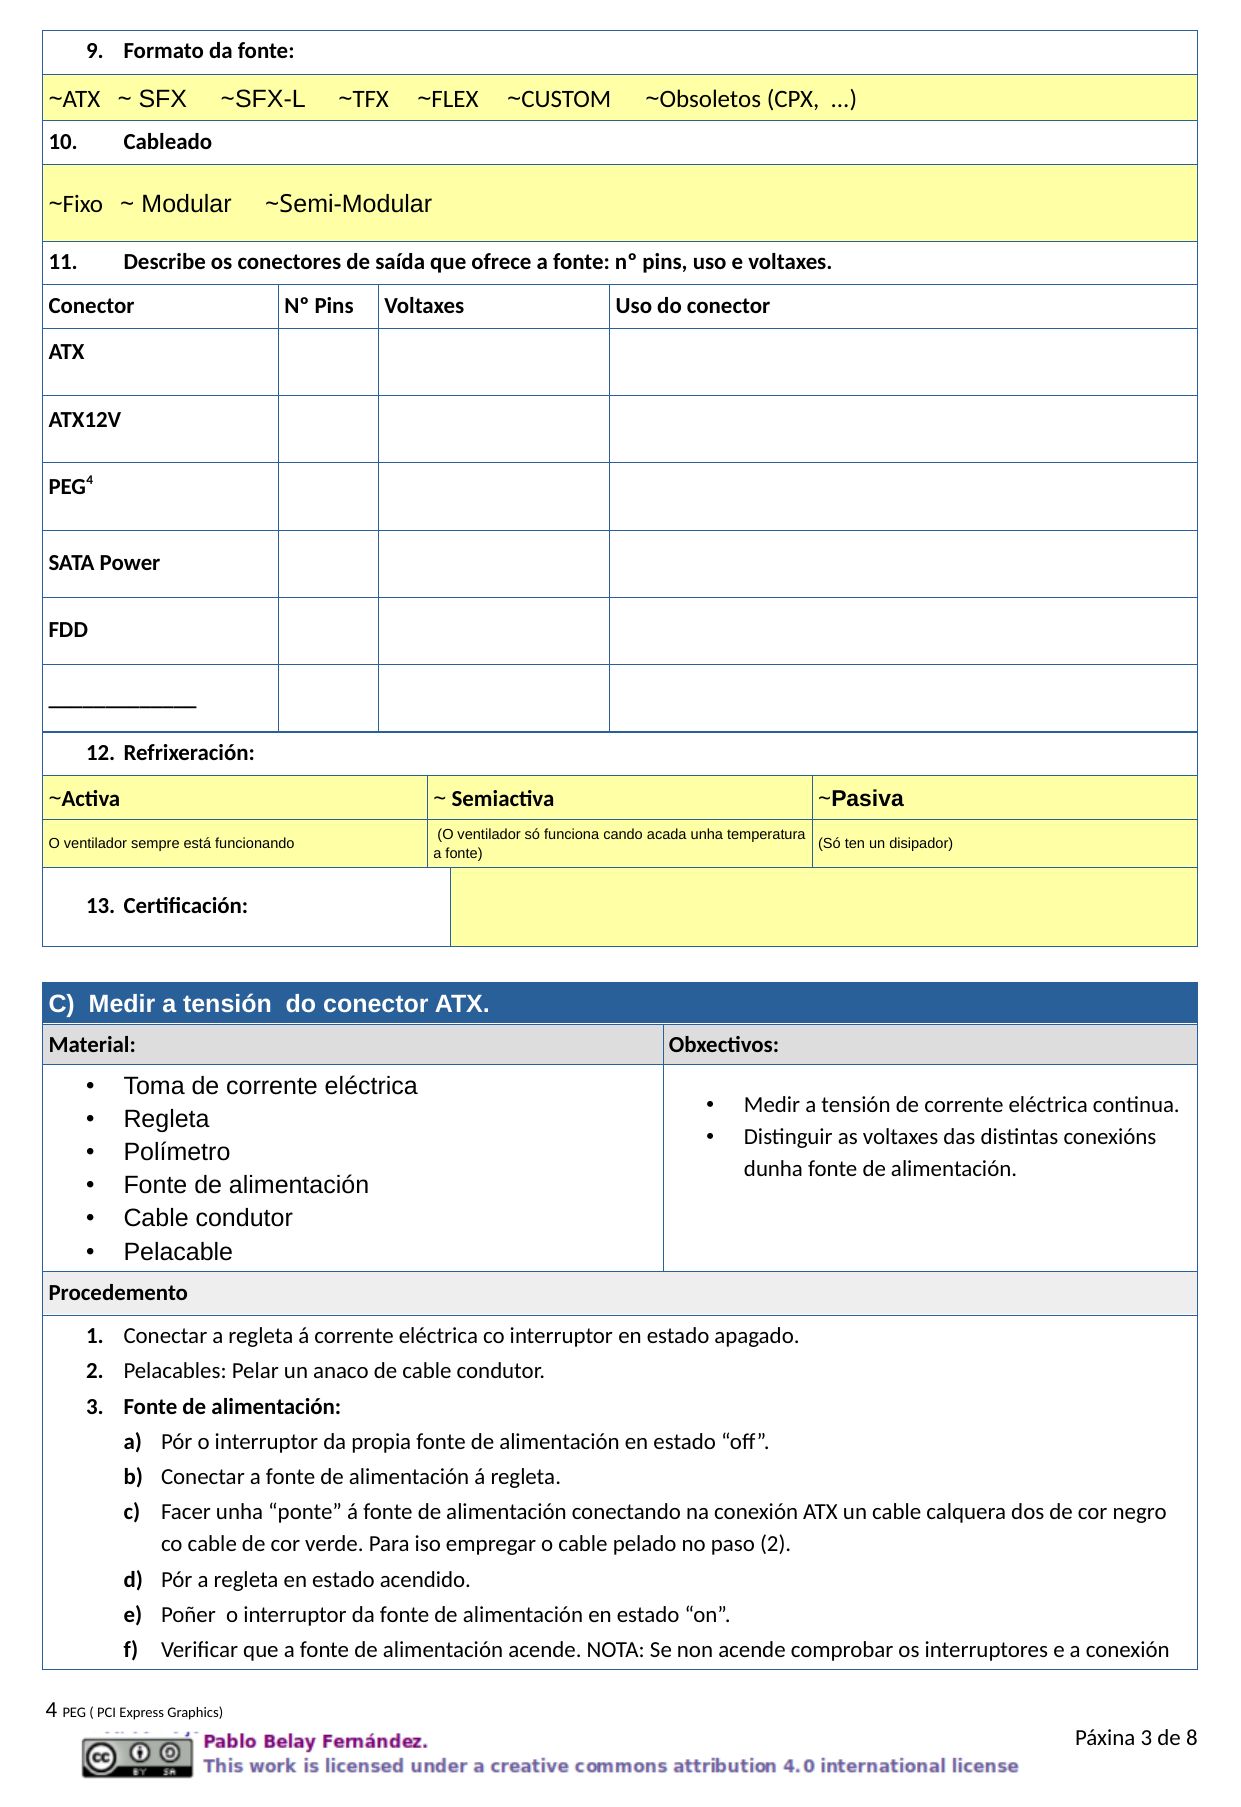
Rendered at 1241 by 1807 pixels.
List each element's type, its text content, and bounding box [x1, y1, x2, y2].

table_cell [279, 665, 378, 731]
table_cell ~ATX ~ SFX ~SFX-L ~TFX ~FLEX ~CUSTOM ~Obsoletos (CPX, ...) [43, 75, 1197, 120]
table_cell Voltaxes [379, 285, 609, 328]
table_cell [279, 329, 378, 395]
table_cell [279, 396, 378, 462]
table_cell Procedemento [43, 1272, 1197, 1314]
table_cell ~Fixo ~ Modular ~Semi-Modular [43, 165, 1197, 241]
table_cell [610, 329, 1197, 395]
table_cell ~Pasiva [813, 776, 1197, 819]
table_cell [610, 463, 1197, 529]
table_cell Obxectivos: [664, 1025, 1197, 1064]
table_cell ATX12V [43, 396, 278, 462]
table_cell ATX [43, 329, 278, 395]
table_cell Uso do conector [610, 285, 1197, 328]
table_cell Refrixeración: [43, 733, 1197, 775]
table_cell [279, 531, 378, 597]
table_cell SATA Power [43, 531, 278, 597]
table_cell Medir a tensión de corrente eléctrica continua. Distinguir as voltaxes das distintas conexións dunha fonte de alimentación. [664, 1065, 1197, 1271]
table_cell (Só ten un disipador) [813, 820, 1197, 867]
table_cell [279, 598, 378, 664]
table_cell [610, 531, 1197, 597]
table_cell [379, 463, 609, 529]
table_cell ~Activa [43, 776, 427, 819]
table_cell [610, 665, 1197, 731]
table_cell Nº Pins [279, 285, 378, 328]
table_header C) Medir a tensión do conector ATX. [43, 983, 1197, 1023]
table_cell ~ Semiactiva [428, 776, 812, 819]
table_cell O ventilador sempre está funcionando [43, 820, 427, 867]
table_cell Conectar a regleta á corrente eléctrica co interruptor en estado apagado. Pelacables: Pelar un anaco de cable condutor. Fonte de alimentación: Pór o interruptor da propia fonte de alimentación en estado “off”. Conectar a fonte de alimentación á regleta. Facer unha “ponte” á fonte de alimentación conectando na conexión ATX un cable calquera dos de cor negro co cable de cor verde. Para iso empregar o cable pelado no paso (2). Pór a regleta en estado acendido. Poñer o interruptor da fonte de alimentación en estado “on”. Verificar que a fonte de alimentación acende. NOTA: Se non acende comprobar os interruptores e a conexión do punto c). Polímetro: Mover a roda para seleccionar a escala de medición de voltaxe en continua: V Escoller a escala maior posible a 12V para obter a máxima precisión: 20, e ir baixando a escala no caso que apareza 1. - que indica que a precisión non é a axeitada-. Conectar a punta de proba negra (-) no terminal COM (común = ground = terra), sendo COM sempre a referencia de medida. Conectar a punta de proba vermella (+) no terminal VΩCHz para realizar a medición da voltaxe en continua: V Como en corrente continua existe polaridade non é indiferente substituír as puntas de medida negra ou vermella na medición, é dicir,onde se pon a punta negra pode ser substituída pola punta vermella e viceversa, obtendo o valor en voltaxe positivo ou negativo. As conexións no conector ATX serán da seguinte maneira: Poñer a punta de proba negra nun cable de cor negra. Poñer a punta de proba vermella noutro cable de cor distinta á negra. [43, 1316, 1197, 1669]
table_cell [379, 531, 609, 597]
table_cell Toma de corrente eléctrica Regleta Polímetro Fonte de alimentación Cable condutor Pelacable [43, 1065, 663, 1271]
table_cell [379, 396, 609, 462]
table_cell Cableado [43, 121, 1197, 163]
table_cell PEG [43, 463, 278, 529]
table_cell [451, 868, 1197, 946]
table_cell Formato da fonte: [43, 31, 1197, 73]
picture [65, 1722, 1035, 1787]
table_cell Describe os conectores de saída que ofrece a fonte: nº pins, uso e voltaxes. [43, 242, 1197, 284]
table_cell [379, 598, 609, 664]
table_cell (O ventilador só funciona cando acada unha temperatura a fonte) [428, 820, 812, 867]
table_cell [379, 665, 609, 731]
table_cell [379, 329, 609, 395]
table_cell [610, 598, 1197, 664]
table_cell [279, 463, 378, 529]
table_cell Certificación: [43, 868, 450, 946]
table_cell FDD [43, 598, 278, 664]
table_cell Conector [43, 285, 278, 328]
table_cell _____________ [43, 665, 278, 731]
table_cell [610, 396, 1197, 462]
table_cell Material: [43, 1025, 663, 1064]
